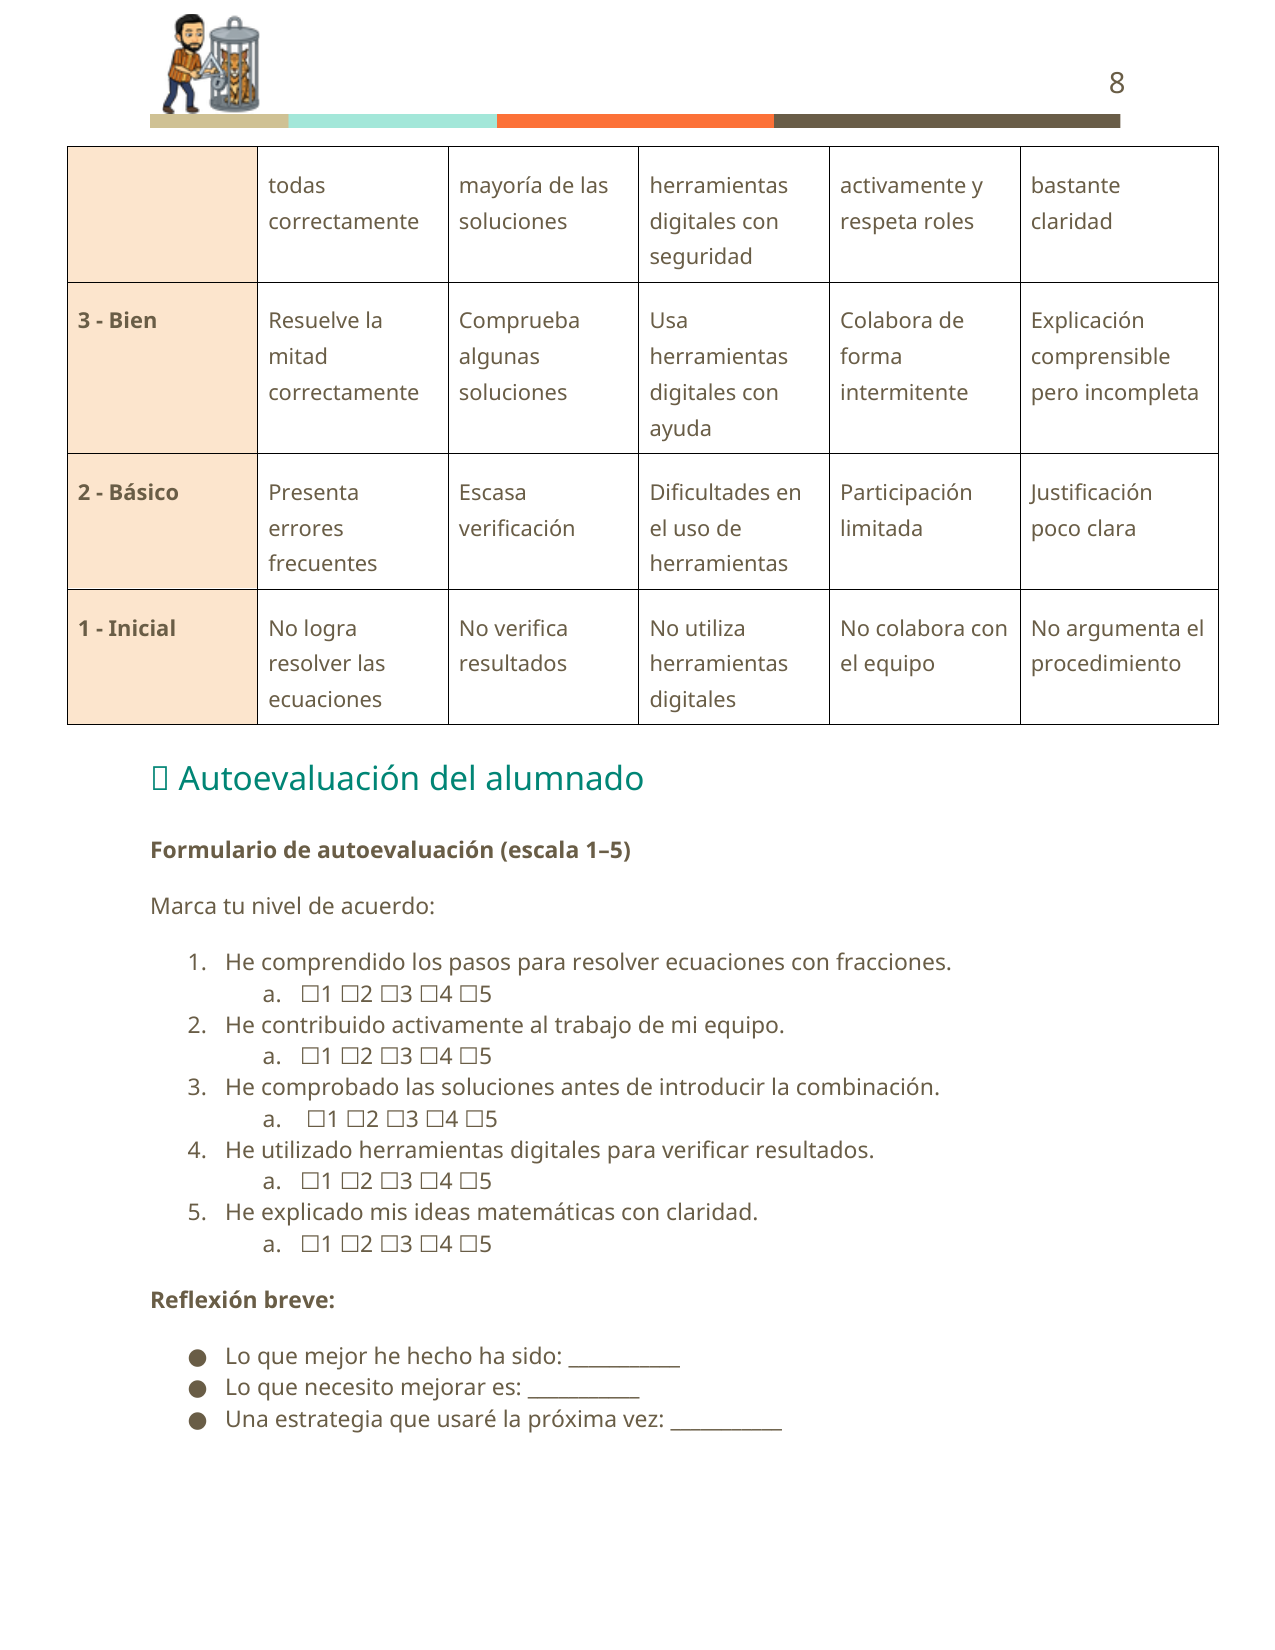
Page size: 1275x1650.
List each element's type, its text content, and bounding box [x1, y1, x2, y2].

list ☐1 ☐2 ☐3 ☐4 ☐5 [262, 1040, 1125, 1071]
list Lo que mejor he hecho ha sido: ___________ [187, 1340, 1125, 1371]
list He utilizado herramientas digitales para verificar resultados. [187, 1134, 1125, 1165]
table_cell Justificación poco clara [1021, 454, 1218, 588]
picture [150, 14, 1121, 128]
table_cell 2 - Básico [68, 454, 257, 588]
table_cell No logra resolver las ecuaciones [258, 590, 448, 724]
table_cell 1 - Inicial [68, 590, 257, 724]
list ☐1 ☐2 ☐3 ☐4 ☐5 [262, 1103, 1125, 1134]
list He comprobado las soluciones antes de introducir la combinación. [187, 1071, 1125, 1103]
text Formulario de autoevaluación (escala 1–5) [150, 834, 1125, 865]
table_cell herramientas digitales con seguridad [639, 147, 829, 282]
list ☐1 ☐2 ☐3 ☐4 ☐5 [262, 978, 1125, 1009]
text Marca tu nivel de acuerdo: [150, 890, 1125, 921]
table_cell Explicación comprensible pero incompleta [1021, 283, 1218, 453]
table_cell Presenta errores frecuentes [258, 454, 448, 588]
table_cell 3 - Bien [68, 283, 257, 453]
table_cell Usa herramientas digitales con ayuda [639, 283, 829, 453]
list Una estrategia que usaré la próxima vez: ___________ [187, 1403, 1125, 1434]
table_cell [68, 147, 257, 282]
text Reflexión breve: [150, 1284, 1125, 1315]
table_cell Escasa verificación [449, 454, 638, 588]
subtitle 🧠 Autoevaluación del alumnado [150, 754, 1125, 800]
table_cell Participación limitada [830, 454, 1020, 588]
table_cell No utiliza herramientas digitales [639, 590, 829, 724]
table_cell No verifica resultados [449, 590, 638, 724]
table_cell bastante claridad [1021, 147, 1218, 282]
list Lo que necesito mejorar es: ___________ [187, 1371, 1125, 1403]
list ☐1 ☐2 ☐3 ☐4 ☐5 [262, 1165, 1125, 1196]
table_cell mayoría de las soluciones [449, 147, 638, 282]
list He comprendido los pasos para resolver ecuaciones con fracciones. [187, 946, 1125, 978]
table_cell todas correctamente [258, 147, 448, 282]
table_cell Comprueba algunas soluciones [449, 283, 638, 453]
table_cell Resuelve la mitad correctamente [258, 283, 448, 453]
table_cell activamente y respeta roles [830, 147, 1020, 282]
table_cell Colabora de forma intermitente [830, 283, 1020, 453]
list He contribuido activamente al trabajo de mi equipo. [187, 1009, 1125, 1040]
table_cell No colabora con el equipo [830, 590, 1020, 724]
list ☐1 ☐2 ☐3 ☐4 ☐5 [262, 1228, 1125, 1259]
table_cell Dificultades en el uso de herramientas [639, 454, 829, 588]
list He explicado mis ideas matemáticas con claridad. [187, 1196, 1125, 1228]
table_cell No argumenta el procedimiento [1021, 590, 1218, 724]
